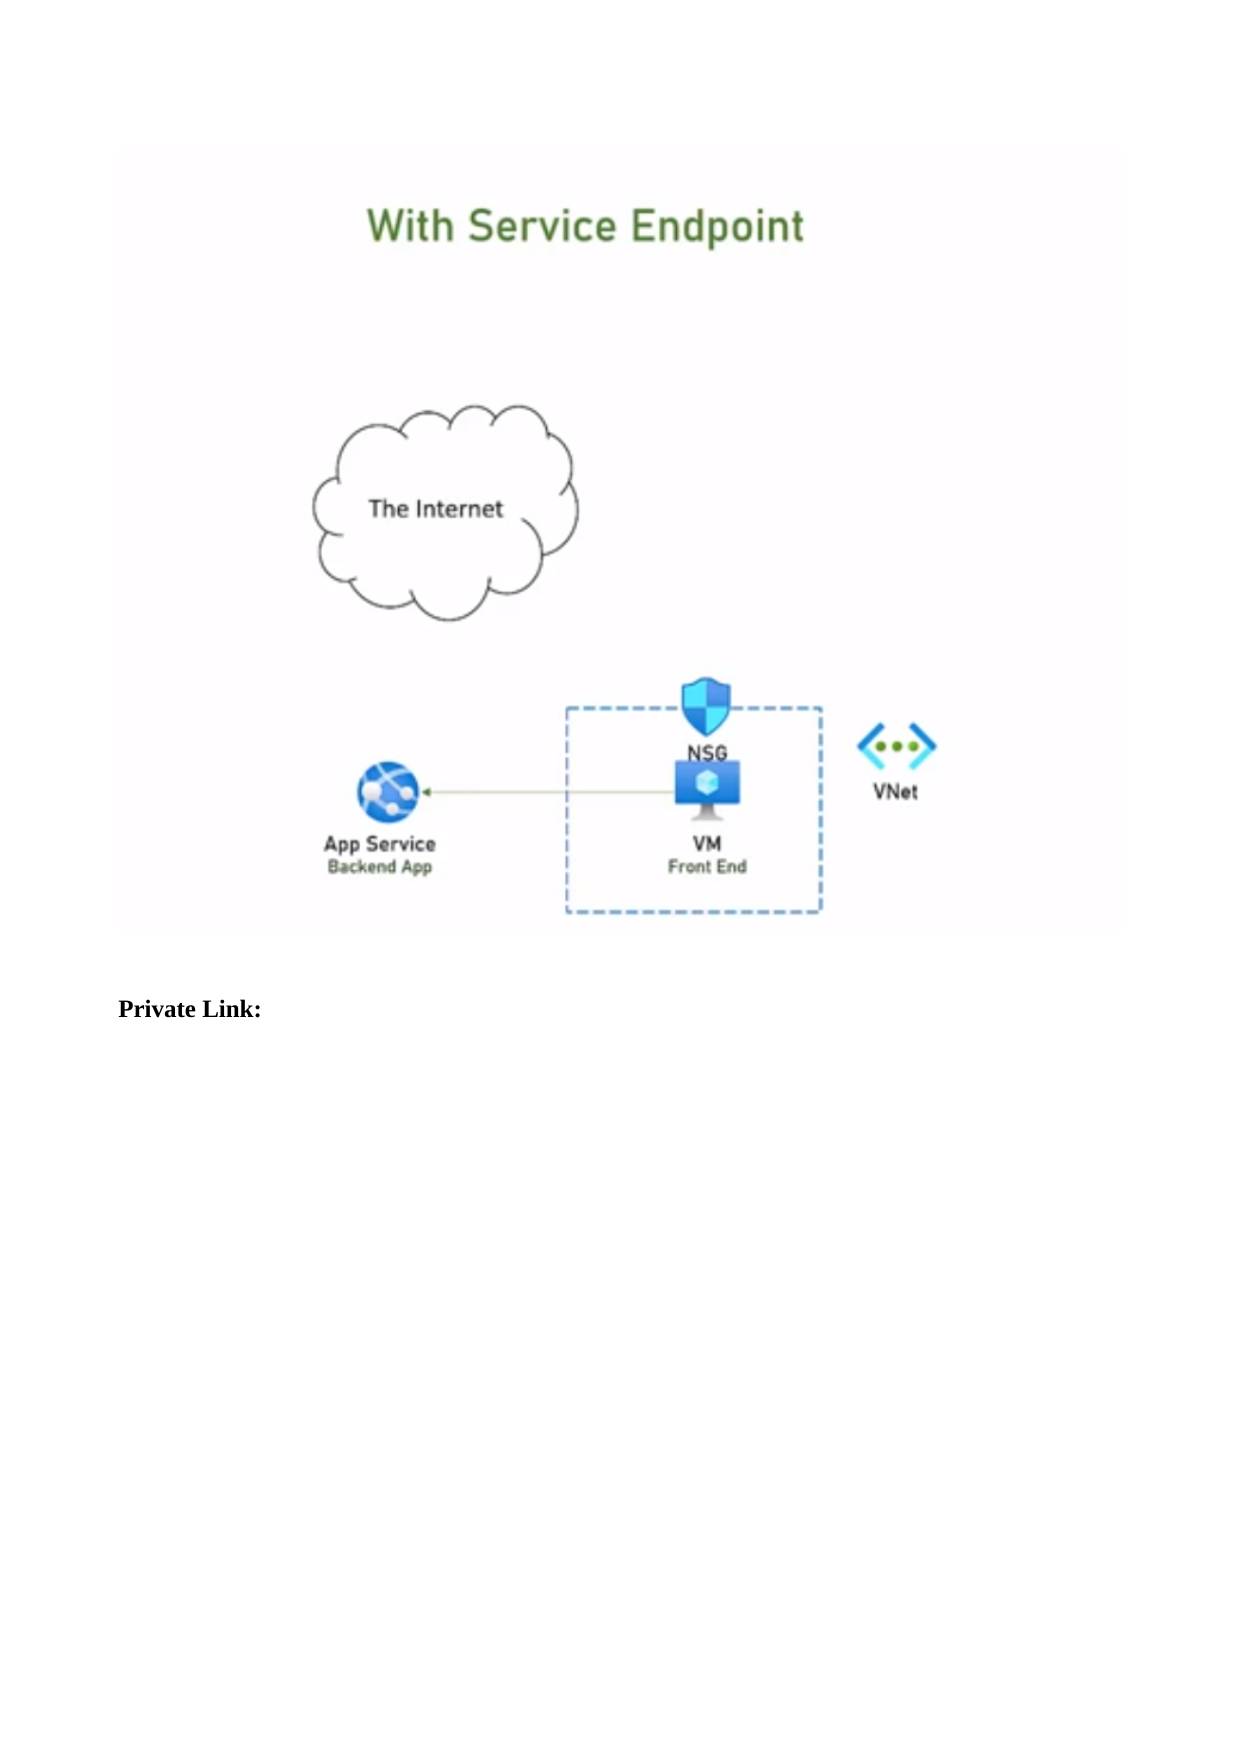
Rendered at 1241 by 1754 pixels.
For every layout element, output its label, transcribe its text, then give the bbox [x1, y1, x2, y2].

picture [118, 146, 1123, 937]
text Private Link: [118, 994, 1122, 1023]
